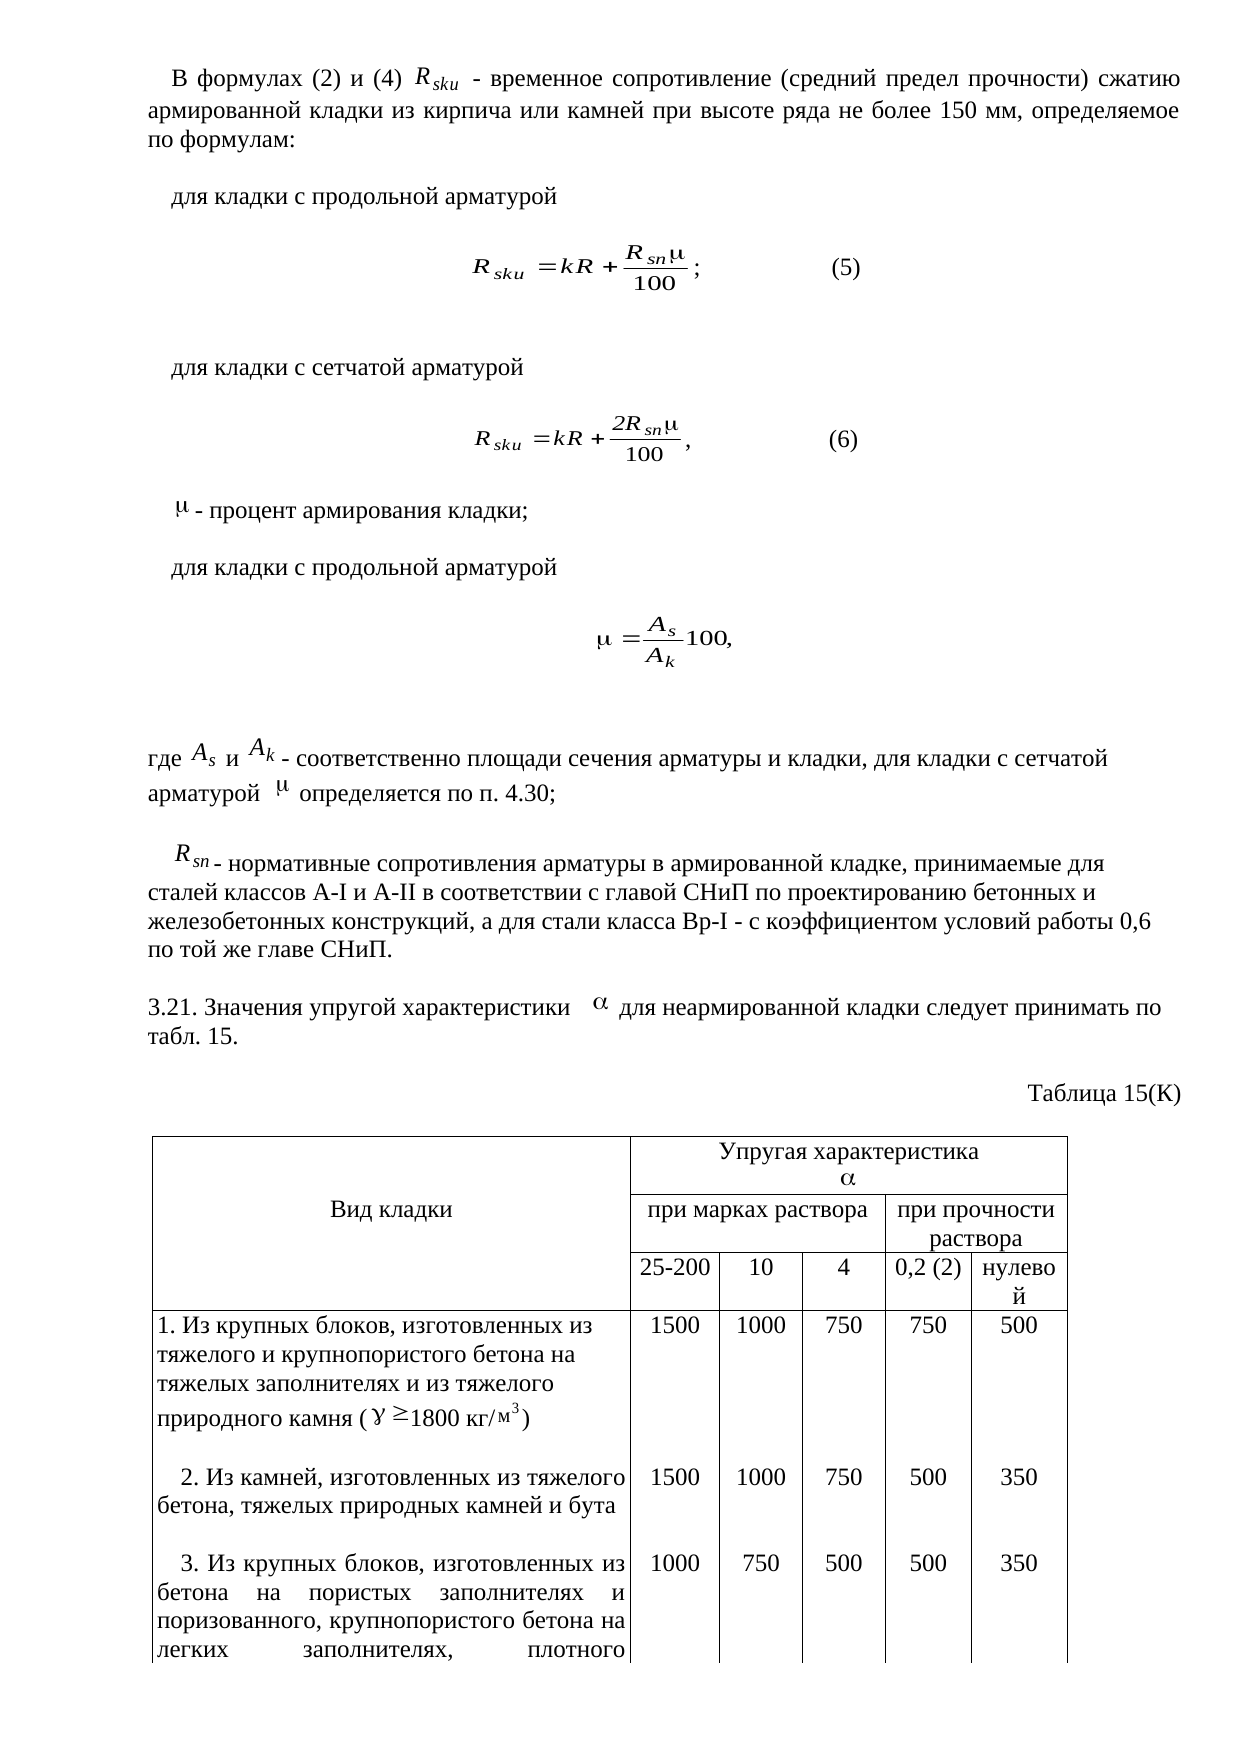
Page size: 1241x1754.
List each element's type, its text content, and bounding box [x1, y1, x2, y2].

table_cell 1000 [720, 1311, 802, 1462]
text - процент армирования кладки; [148, 495, 1181, 524]
table_cell 3. Из крупных блоков, изготовленных из бетона на пористых заполнителях и поризованного, крупнопористого бетона на легких заполнителях, плотного [153, 1548, 630, 1663]
table_cell 350 [972, 1548, 1067, 1663]
table_cell 2. Из камней, изготовленных из тяжелого бетона, тяжелых природных камней и бута [153, 1462, 630, 1548]
table_cell 500 [886, 1548, 971, 1663]
table_cell 500 [972, 1311, 1067, 1462]
text - нормативные сопротивления арматуры в армированной кладке, принимаемые для сталей классов А-I и А-II в соответствии с главой СНиП по проектированию бетонных и железобетонных конструкций, а для стали класса Вр-I - с коэффициентом условий работы 0,6 по той же главе СНиП. [148, 836, 1181, 963]
text для кладки с сетчатой арматурой [148, 352, 1181, 381]
table_cell 1500 [631, 1462, 719, 1548]
text В формулах (2) и (4) - временное сопротивление (средний предел прочности) сжатию армированной кладки из кирпича или камней при высоте ряда не более 150 мм, определяемое по формулам: [148, 59, 1181, 152]
table_cell 350 [972, 1462, 1067, 1548]
text Таблица 15(К) [148, 1078, 1181, 1107]
table_cell 500 [803, 1548, 885, 1663]
table_cell 25-200 [631, 1253, 719, 1310]
table_cell 750 [803, 1462, 885, 1548]
table_cell 750 [720, 1548, 802, 1663]
table_cell Вид кладки [153, 1194, 630, 1252]
table_cell 750 [803, 1311, 885, 1462]
table_cell 1000 [631, 1548, 719, 1663]
text , (6) [148, 410, 1181, 466]
table_cell при марках раствора [631, 1195, 885, 1252]
table_cell 750 [886, 1311, 971, 1462]
text где и - соответственно площади сечения арматуры и кладки, для кладки с сетчатой арматурой определяется по п. 4.30; [148, 730, 1181, 807]
table_cell 1. Из крупных блоков, изготовленных из тяжелого и крупнопористого бетона на тяжелых заполнителях и из тяжелого природного камня (1800 кг/) [153, 1311, 630, 1462]
table_cell 1000 [720, 1462, 802, 1548]
table_cell [153, 1252, 630, 1310]
table_cell 500 [886, 1462, 971, 1548]
table_cell 0,2 (2) [886, 1253, 971, 1310]
table_cell при прочности раствора [886, 1195, 1067, 1252]
table_header #G0 [153, 1137, 630, 1194]
text для кладки с продольной арматурой [148, 552, 1181, 581]
table_cell 10 [720, 1253, 802, 1310]
text 3.21. Значения упругой характеристики для неармированной кладки следует принимать по табл. 15. [148, 992, 1181, 1050]
table_header Упругая характеристика [631, 1137, 1067, 1194]
text для кладки с продольной арматурой [148, 181, 1181, 210]
table_cell 1500 [631, 1311, 719, 1462]
text ; (5) [148, 239, 1181, 295]
table_cell 4 [803, 1253, 885, 1310]
table_cell нулевой [972, 1253, 1067, 1310]
